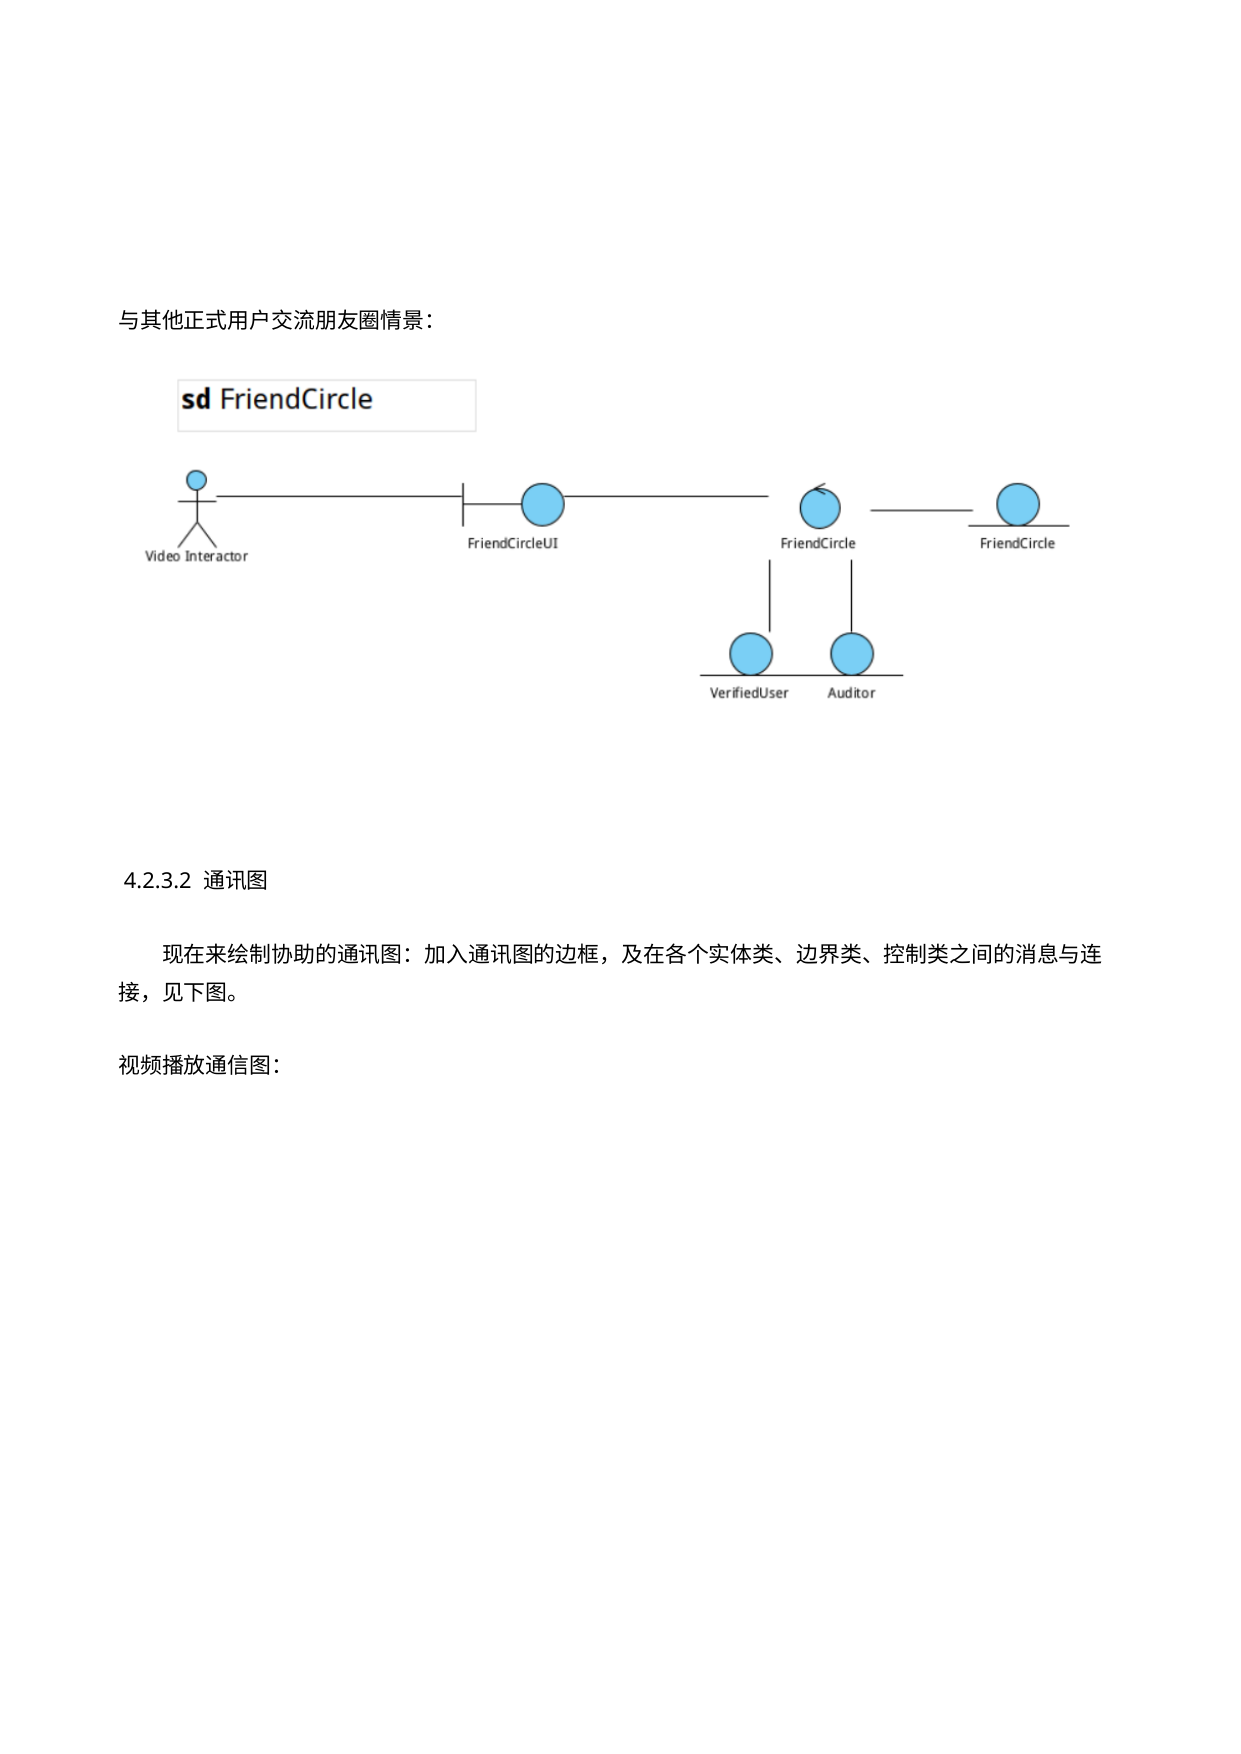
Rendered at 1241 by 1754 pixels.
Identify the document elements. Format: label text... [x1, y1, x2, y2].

picture [118, 354, 1123, 761]
text 与其他正式用户交流朋友圈情景： [118, 303, 1122, 334]
text 视频播放通信图： [118, 1048, 1122, 1079]
text 现在来绘制协助的通讯图：加入通讯图的边框，及在各个实体类、边界类、控制类之间的消息与连接，见下图。 [118, 937, 1122, 1006]
subtitle 通讯图 [118, 863, 1122, 895]
